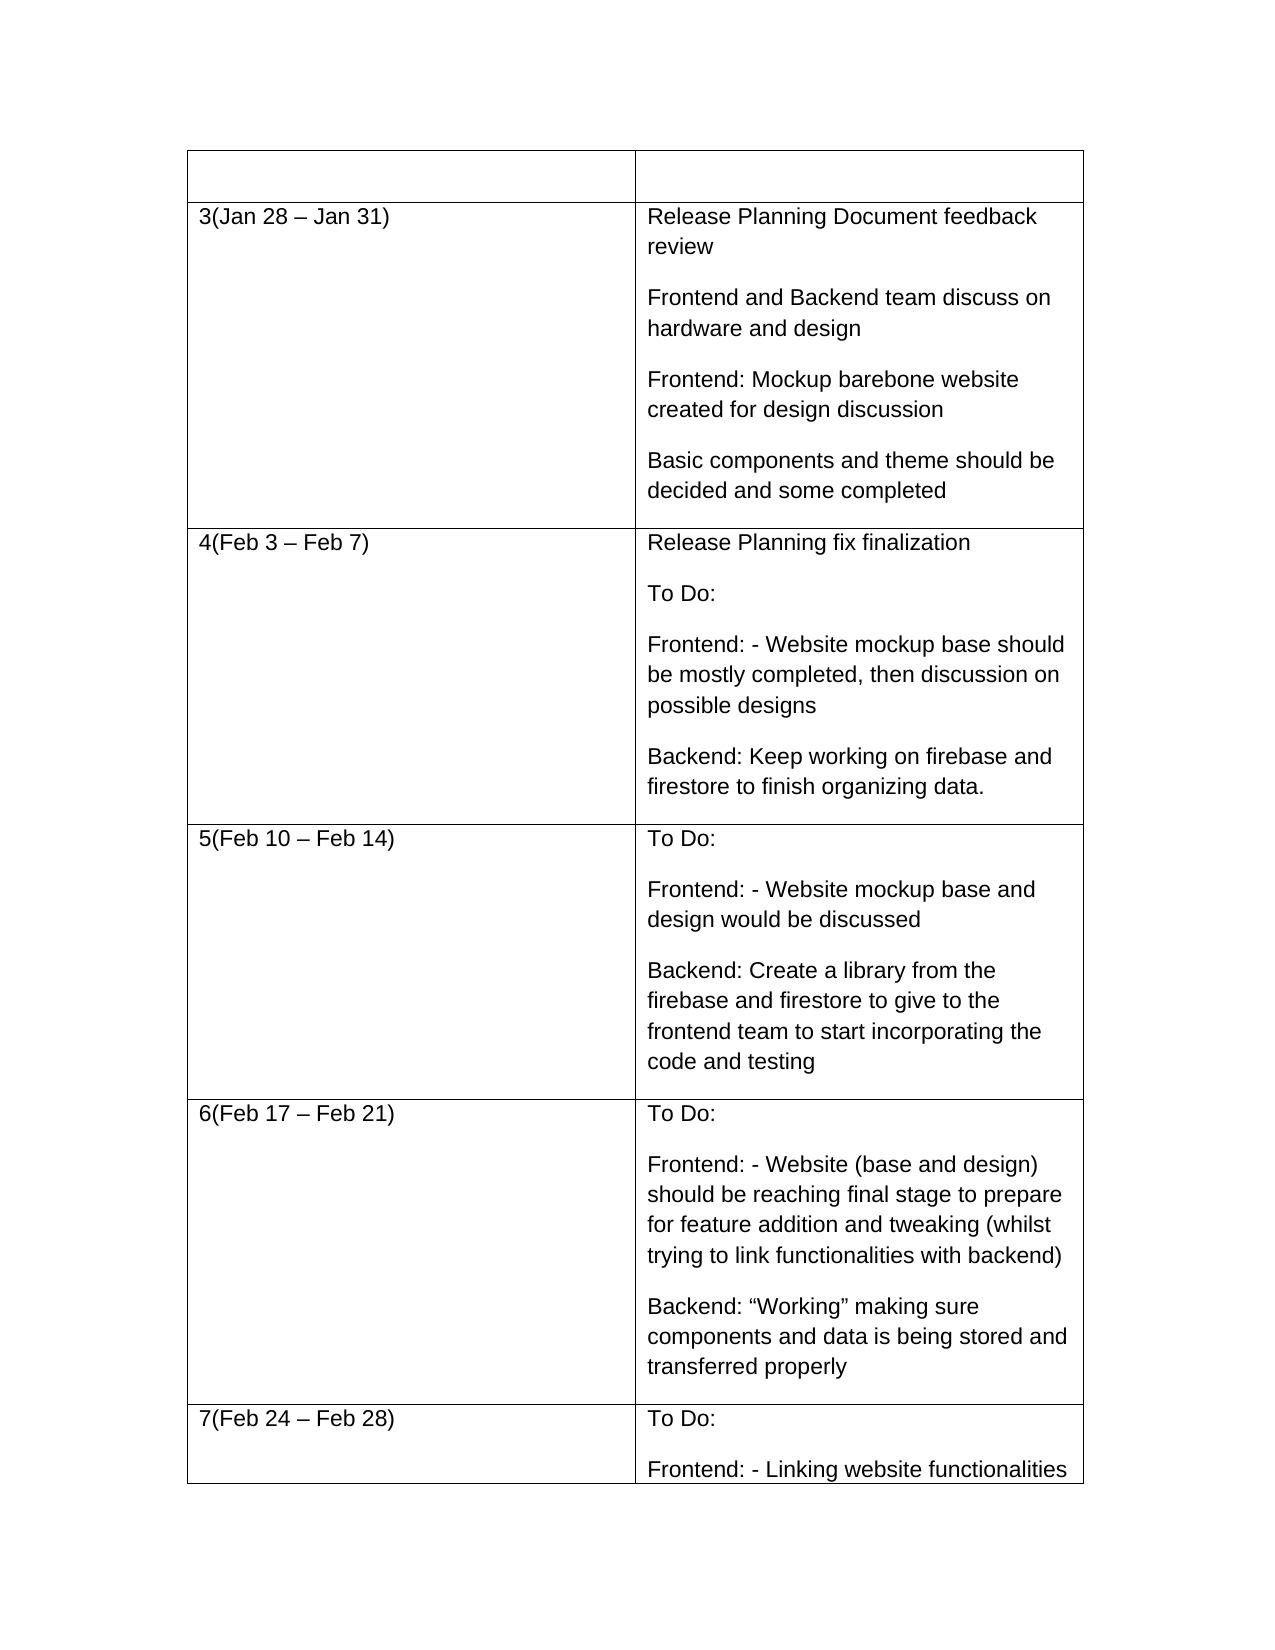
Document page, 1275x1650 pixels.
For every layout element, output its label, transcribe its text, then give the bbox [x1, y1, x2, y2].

table_cell 4(Feb 3 – Feb 7) [188, 529, 635, 824]
table_cell 6(Feb 17 – Feb 21) [188, 1100, 635, 1404]
table_cell Release Planning fix finalization To Do: Frontend: - Website mockup base should be mostly completed, then discussion on possible designs Backend: Keep working on firebase and firestore to finish organizing data. [636, 529, 1083, 824]
table_cell To Do: Frontend: - Linking website functionalities [636, 1405, 1083, 1483]
table_cell [188, 151, 635, 202]
table_cell 3(Jan 28 – Jan 31) [188, 203, 635, 528]
table_cell To Do: Frontend: - Website mockup base and design would be discussed Backend: Create a library from the firebase and firestore to give to the frontend team to start incorporating the code and testing [636, 825, 1083, 1099]
table_cell To Do: Frontend: - Website (base and design) should be reaching final stage to prepare for feature addition and tweaking (whilst trying to link functionalities with backend) Backend: “Working” making sure components and data is being stored and transferred properly [636, 1100, 1083, 1404]
table_cell Release Planning Document feedback review Frontend and Backend team discuss on hardware and design Frontend: Mockup barebone website created for design discussion Basic components and theme should be decided and some completed [636, 203, 1083, 528]
table_cell 7(Feb 24 – Feb 28) [188, 1405, 635, 1483]
table_cell [636, 151, 1083, 202]
table_cell 5(Feb 10 – Feb 14) [188, 825, 635, 1099]
